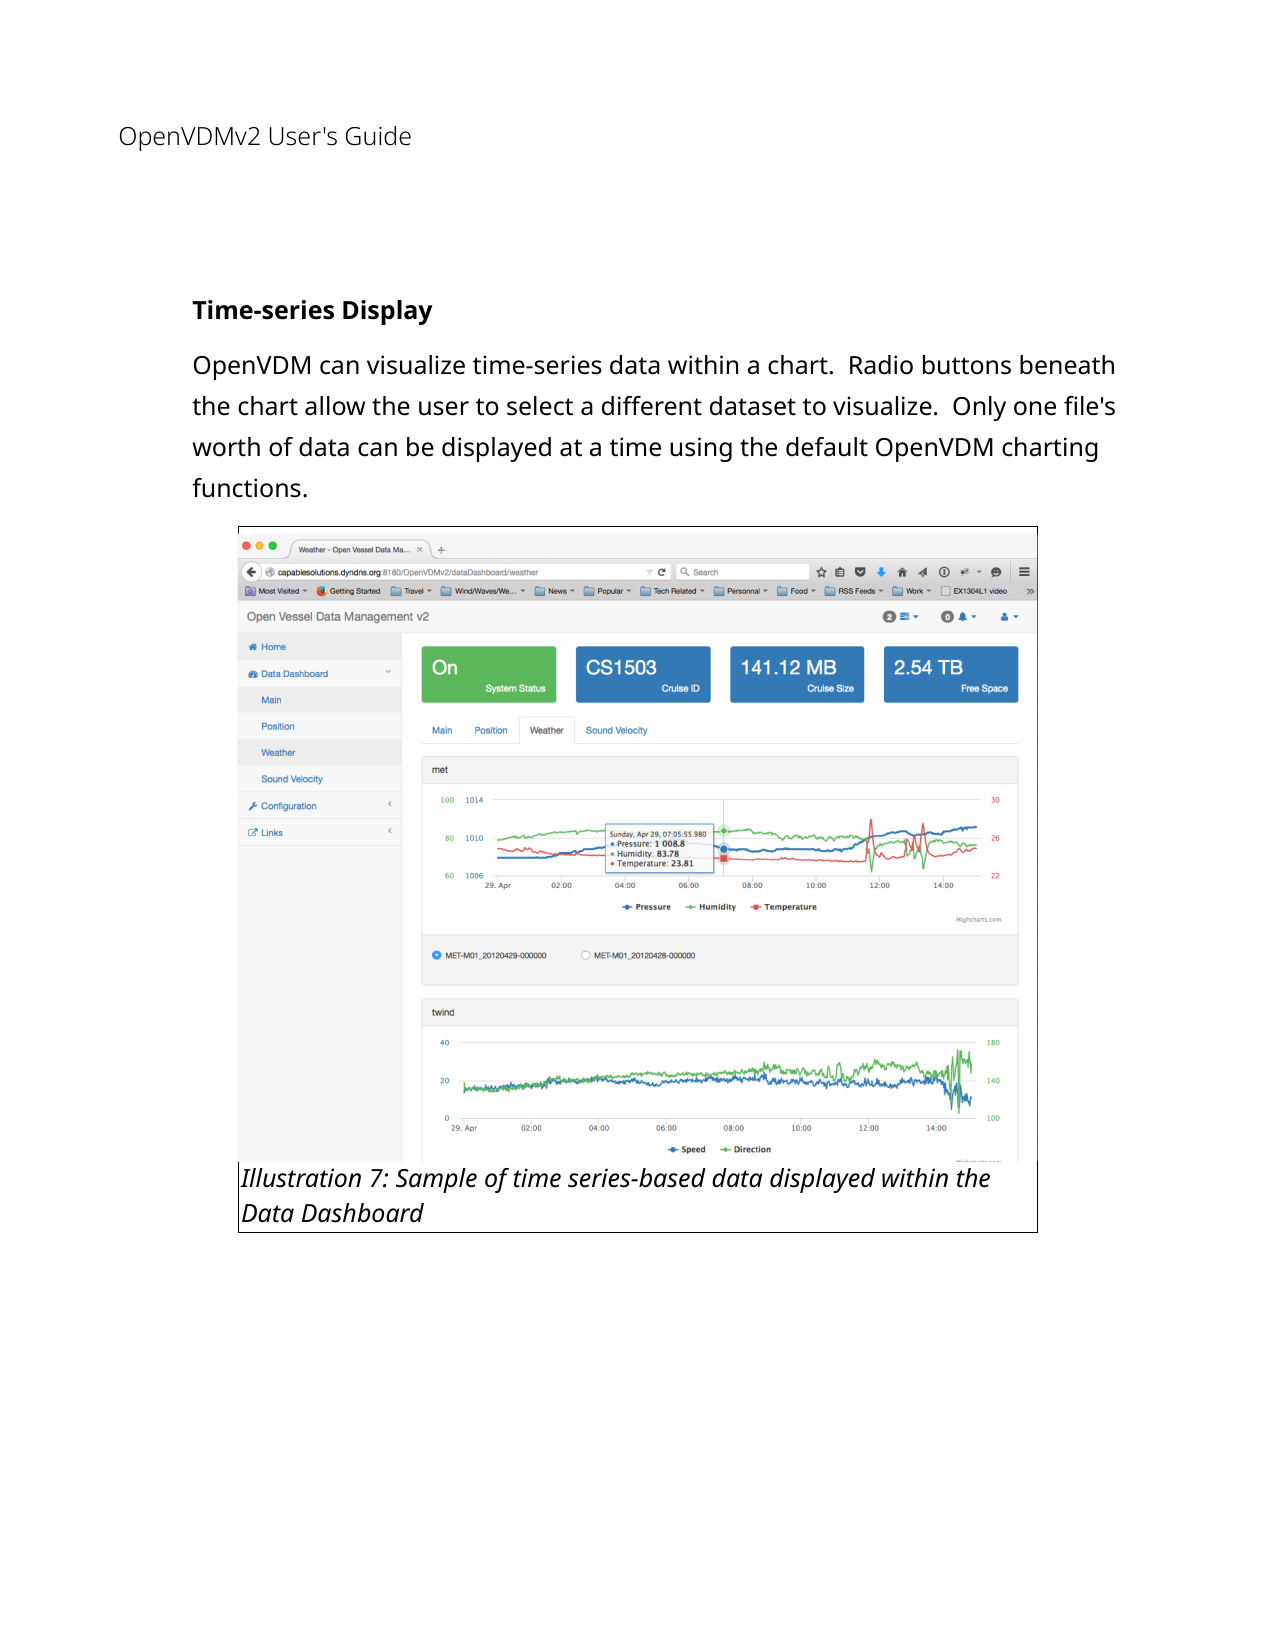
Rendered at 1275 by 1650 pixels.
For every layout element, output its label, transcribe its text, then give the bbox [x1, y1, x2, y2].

text Illustration 7: Sample of time series-based data displayed within the Data Dashboard [241, 1162, 1034, 1229]
text Time-series Display [192, 292, 1157, 327]
text OpenVDM can visualize time-series data within a chart. Radio buttons beneath the chart allow the user to select a different dataset to visualize. Only one file's worth of data can be displayed at a time using the default OpenVDM charting functions. [192, 348, 1157, 504]
picture [237, 533, 1038, 1162]
